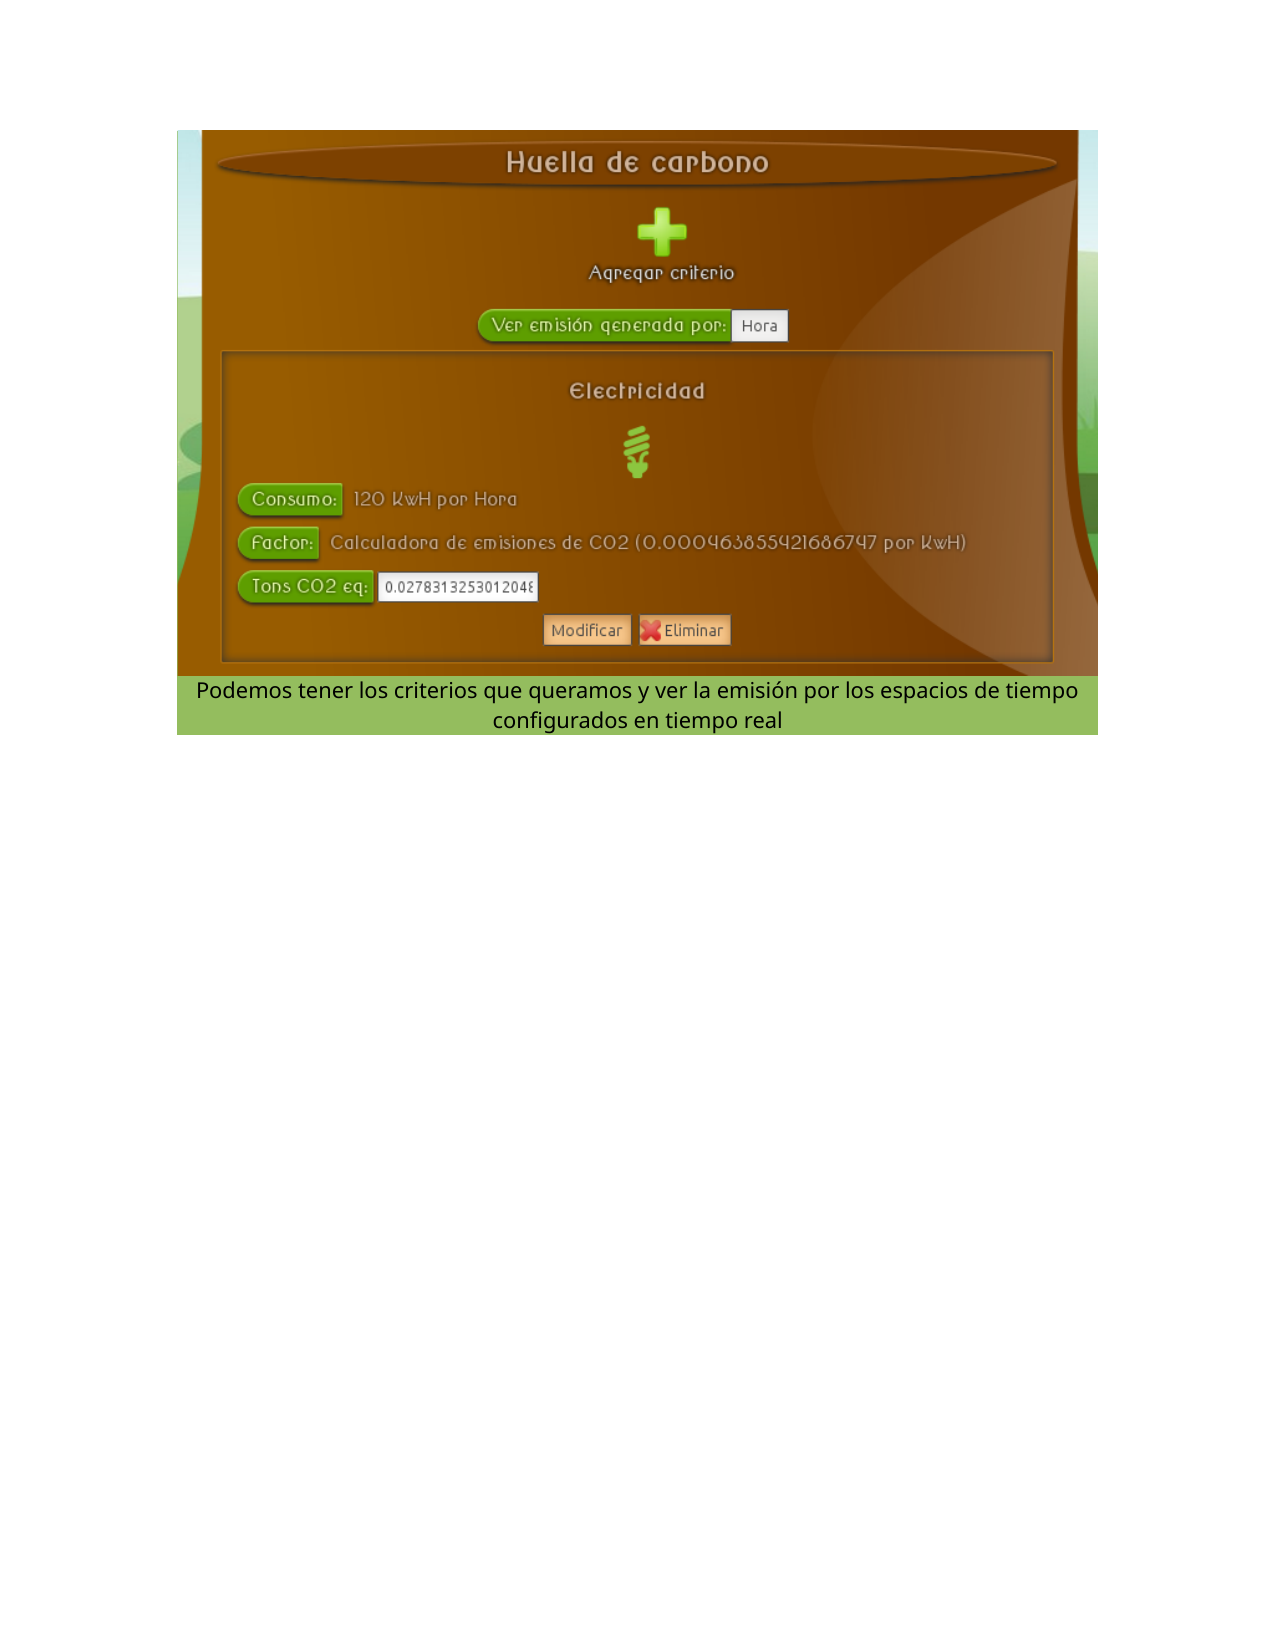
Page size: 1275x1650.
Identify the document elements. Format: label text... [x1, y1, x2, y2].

text Podemos tener los criterios que queramos y ver la emisión por los espacios de tiempo configurados en tiempo real [177, 676, 1098, 735]
picture [177, 130, 1098, 676]
